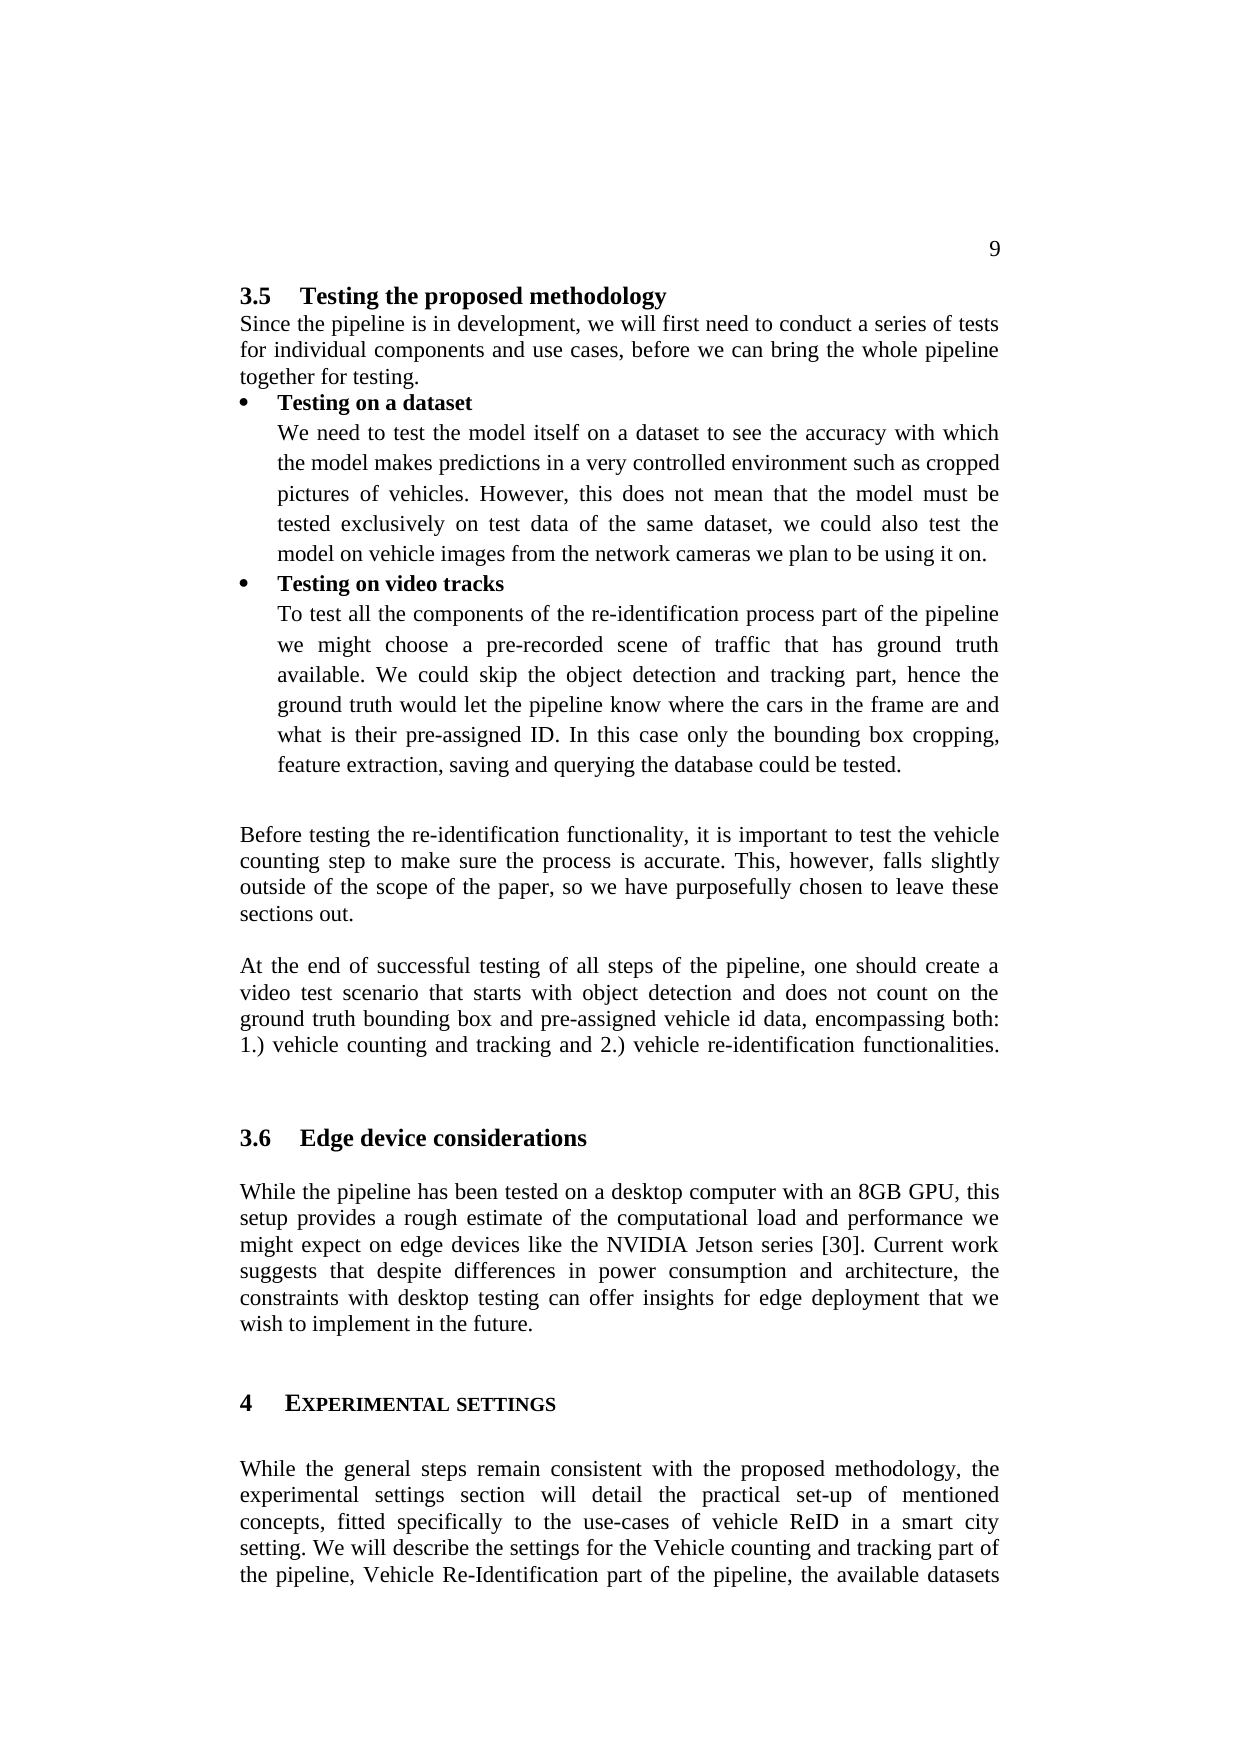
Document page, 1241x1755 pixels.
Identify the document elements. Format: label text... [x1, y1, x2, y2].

list To test all the components of the re-identification process part of the pipeline we might choose a pre-recorded scene of traffic that has ground truth available. We could skip the object detection and tracking part, hence the ground truth would let the pipeline know where the cars in the frame are and what is their pre-assigned ID. In this case only the bounding box cropping, feature extraction, saving and querying the database could be tested. [277, 601, 1001, 778]
list Testing on a dataset [239, 389, 1001, 415]
subtitle Testing the proposed methodology [239, 281, 1001, 310]
list Testing on video tracks [239, 570, 1001, 597]
text Since the pipeline is in development, we will first need to conduct a series of tests for individual components and use cases, before we can bring the whole pipeline together for testing. [239, 310, 1001, 389]
list We need to test the model itself on a dataset to see the accuracy with which the model makes predictions in a very controlled environment such as cropped pictures of vehicles. However, this does not mean that the model must be tested exclusively on test data of the same dataset, we could also test the model on vehicle images from the network cameras we plan to be using it on. [277, 419, 1001, 566]
subtitle Edge device considerations [239, 1123, 1001, 1152]
text While the pipeline has been tested on a desktop computer with an 8GB GPU, this setup provides a rough estimate of the computational load and performance we might expect on edge devices like the NVIDIA Jetson series [30]. Current work suggests that despite differences in power consumption and architecture, the constraints with desktop testing can offer insights for edge deployment that we wish to implement in the future. [239, 1178, 1001, 1336]
subtitle Experimental settings [239, 1388, 1001, 1416]
text Before testing the re-identification functionality, it is important to test the vehicle counting step to make sure the process is accurate. This, however, falls slightly outside of the scope of the paper, so we have purposefully chosen to leave these sections out. [239, 821, 1001, 926]
text At the end of successful testing of all steps of the pipeline, one should create a video test scenario that starts with object detection and does not count on the ground truth bounding box and pre-assigned vehicle id data, encompassing both: 1.) vehicle counting and tracking and 2.) vehicle re-identification functionalities. [239, 952, 1001, 1084]
text While the general steps remain consistent with the proposed methodology, the experimental settings section will detail the practical set-up of mentioned concepts, fitted specifically to the use-cases of vehicle ReID in a smart city setting. We will describe the settings for the Vehicle counting and tracking part of the pipeline, Vehicle Re-Identification part of the pipeline, the available datasets [239, 1455, 1001, 1587]
